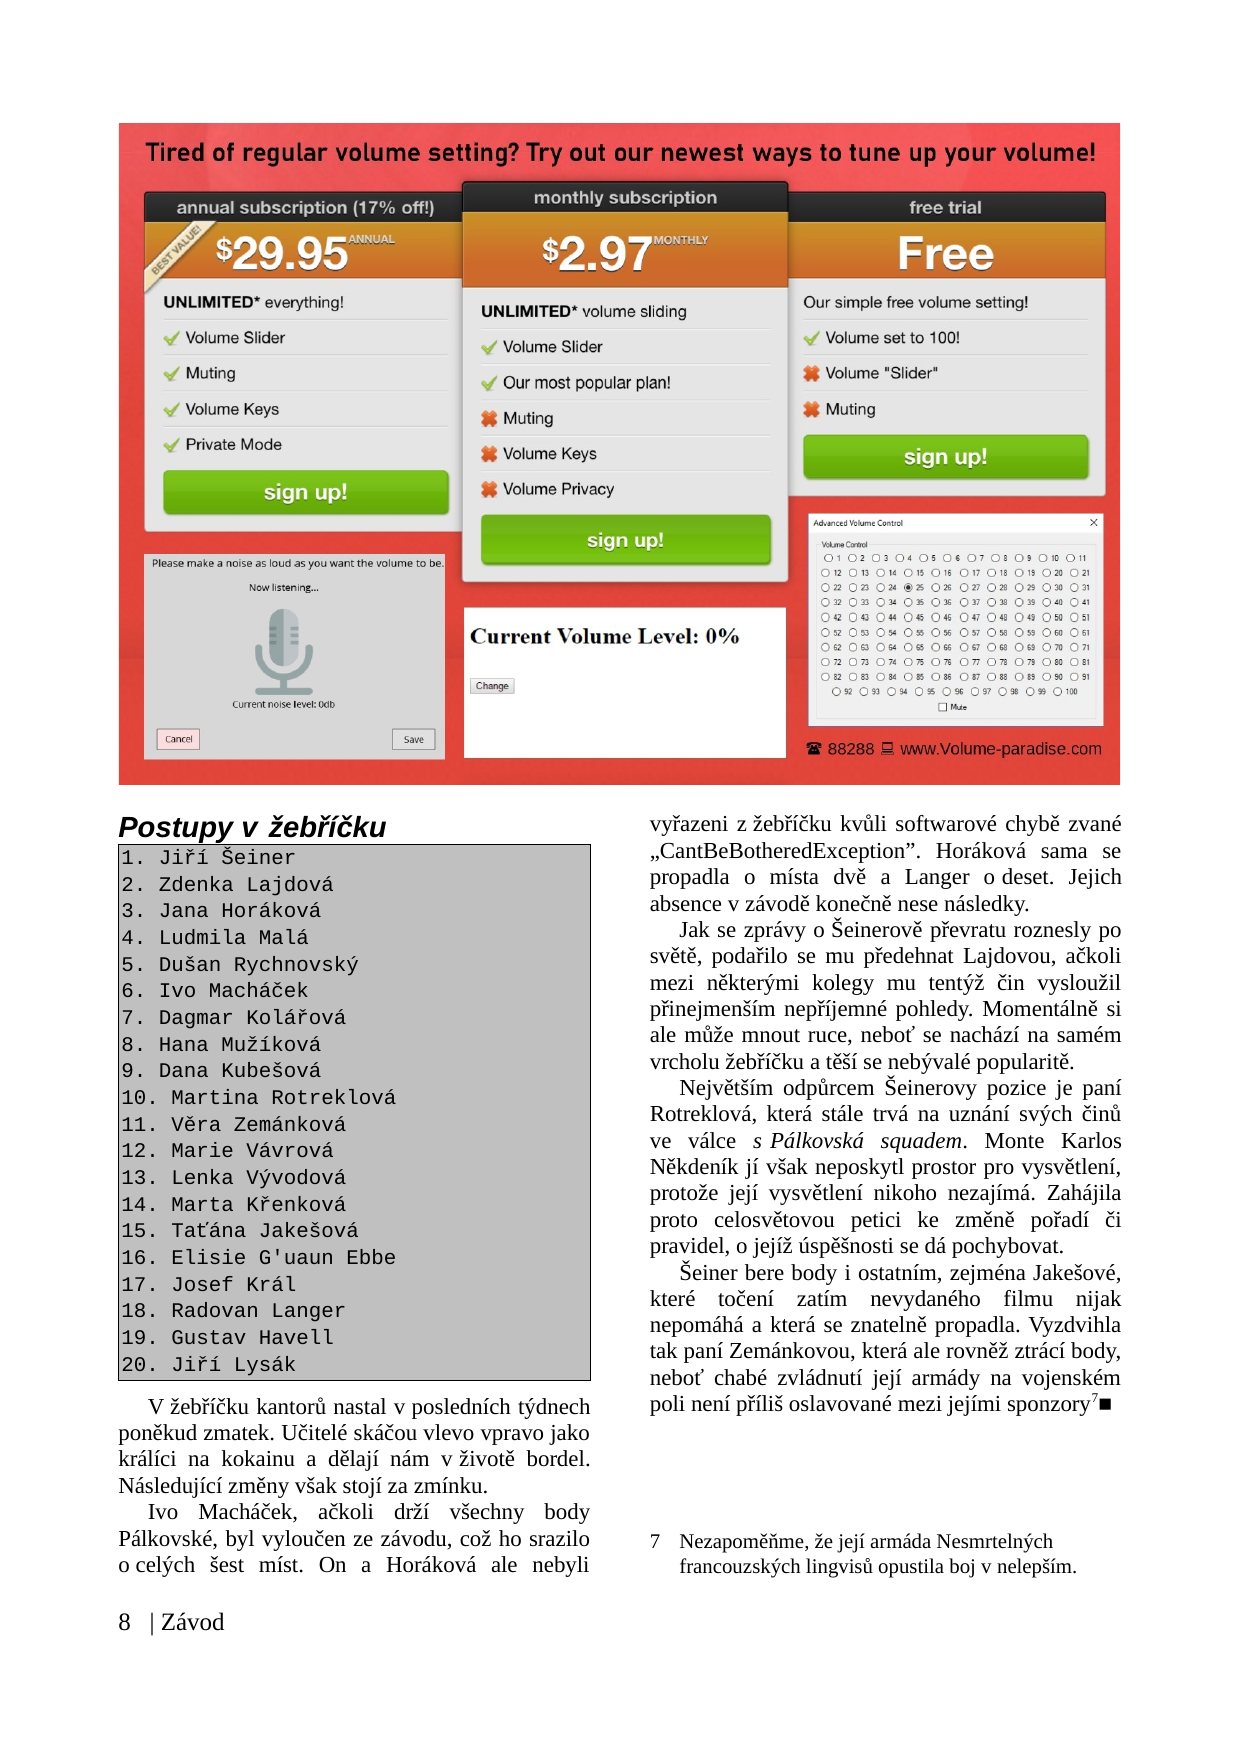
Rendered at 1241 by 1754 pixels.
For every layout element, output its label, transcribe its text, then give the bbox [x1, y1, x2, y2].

text 7. Dagmar Kolářová [119, 1004, 590, 1031]
text 12. Marie Vávrová [119, 1137, 590, 1164]
text 11. Věra Zemánková [119, 1111, 590, 1137]
text V žebříčku kantorů nastal v posledních týdnech poněkud zmatek. Učitelé skáčou vlevo vpravo jako králíci na kokainu a dělají nám v životě bordel. Následující změny však stojí za zmínku. [118, 1393, 591, 1498]
text 14. Marta Křenková [119, 1191, 590, 1217]
text 5. Dušan Rychnovský [119, 951, 590, 977]
text 4. Ludmila Malá [119, 924, 590, 951]
text 6. Ivo Macháček [119, 977, 590, 1004]
text 17. Josef Král [119, 1271, 590, 1297]
text Ivo Macháček, ačkoli drží všechny body Pálkovské, byl vyloučen ze závodu, což ho srazilo o celých šest míst. On a Horáková ale nebyli [118, 1498, 591, 1577]
text 18. Radovan Langer [119, 1297, 590, 1324]
text vyřazeni z žebříčku kvůli softwarové chybě zvané „CantBeBotheredException”. Horáková sama se propadla o místa dvě a Langer o deset. Jejich absence v závodě konečně nese následky. [649, 118, 1122, 916]
text 8. Hana Mužíková [119, 1031, 590, 1057]
text Šeiner bere body i ostatním, zejména Jakešové, které točení zatím nevydaného filmu nijak nepomáhá a která se znatelně propadla. Vyzdvihla tak paní Zemánkovou, která ale rovněž ztrácí body, neboť chabé zvládnutí její armády na vojenském poli není příliš oslavované mezi jejími sponzory■ [649, 1258, 1122, 1417]
text 10. Martina Rotreklová [119, 1084, 590, 1111]
text 9. Dana Kubešová [119, 1057, 590, 1084]
text 16. Elisie G'uaun Ebbe [119, 1244, 590, 1271]
subtitle Postupy v žebříčku [118, 773, 591, 844]
text 1. Jiří Šeiner [119, 845, 590, 871]
text 15. Taťána Jakešová [119, 1217, 590, 1244]
text Největším odpůrcem Šeinerovy pozice je paní Rotreklová, která stále trvá na uznání svých činů ve válce s Pálkovská squadem. Monte Karlos Někdeník jí však neposkytl prostor pro vysvětlení, protože její vysvětlení nikoho nezajímá. Zahájila proto celosvětovou petici ke změně pořadí či pravidel, o jejíž úspěšnosti se dá pochybovat. [649, 1074, 1122, 1258]
text 13. Lenka Vývodová [119, 1164, 590, 1191]
text 2. Zdenka Lajdová [119, 871, 590, 897]
text Nezapoměňme, že její armáda Nesmrtelných francouzských lingvisů opustila boj v nelepším. [649, 1529, 1122, 1578]
picture [118, 120, 1121, 773]
text Jak se zprávy o Šeinerově převratu roznesly po světě, podařilo se mu předehnat Lajdovou, ačkoli mezi některými kolegy mu tentýž čin vysloužil přinejmenším nepříjemné pohledy. Momentálně si ale může mnout ruce, neboť se nachází na samém vrcholu žebříčku a těší se nebývalé popularitě. [649, 916, 1122, 1074]
text 20. Jiří Lysák [119, 1351, 590, 1380]
text 19. Gustav Havell [119, 1324, 590, 1351]
text 3. Jana Horáková [119, 897, 590, 924]
